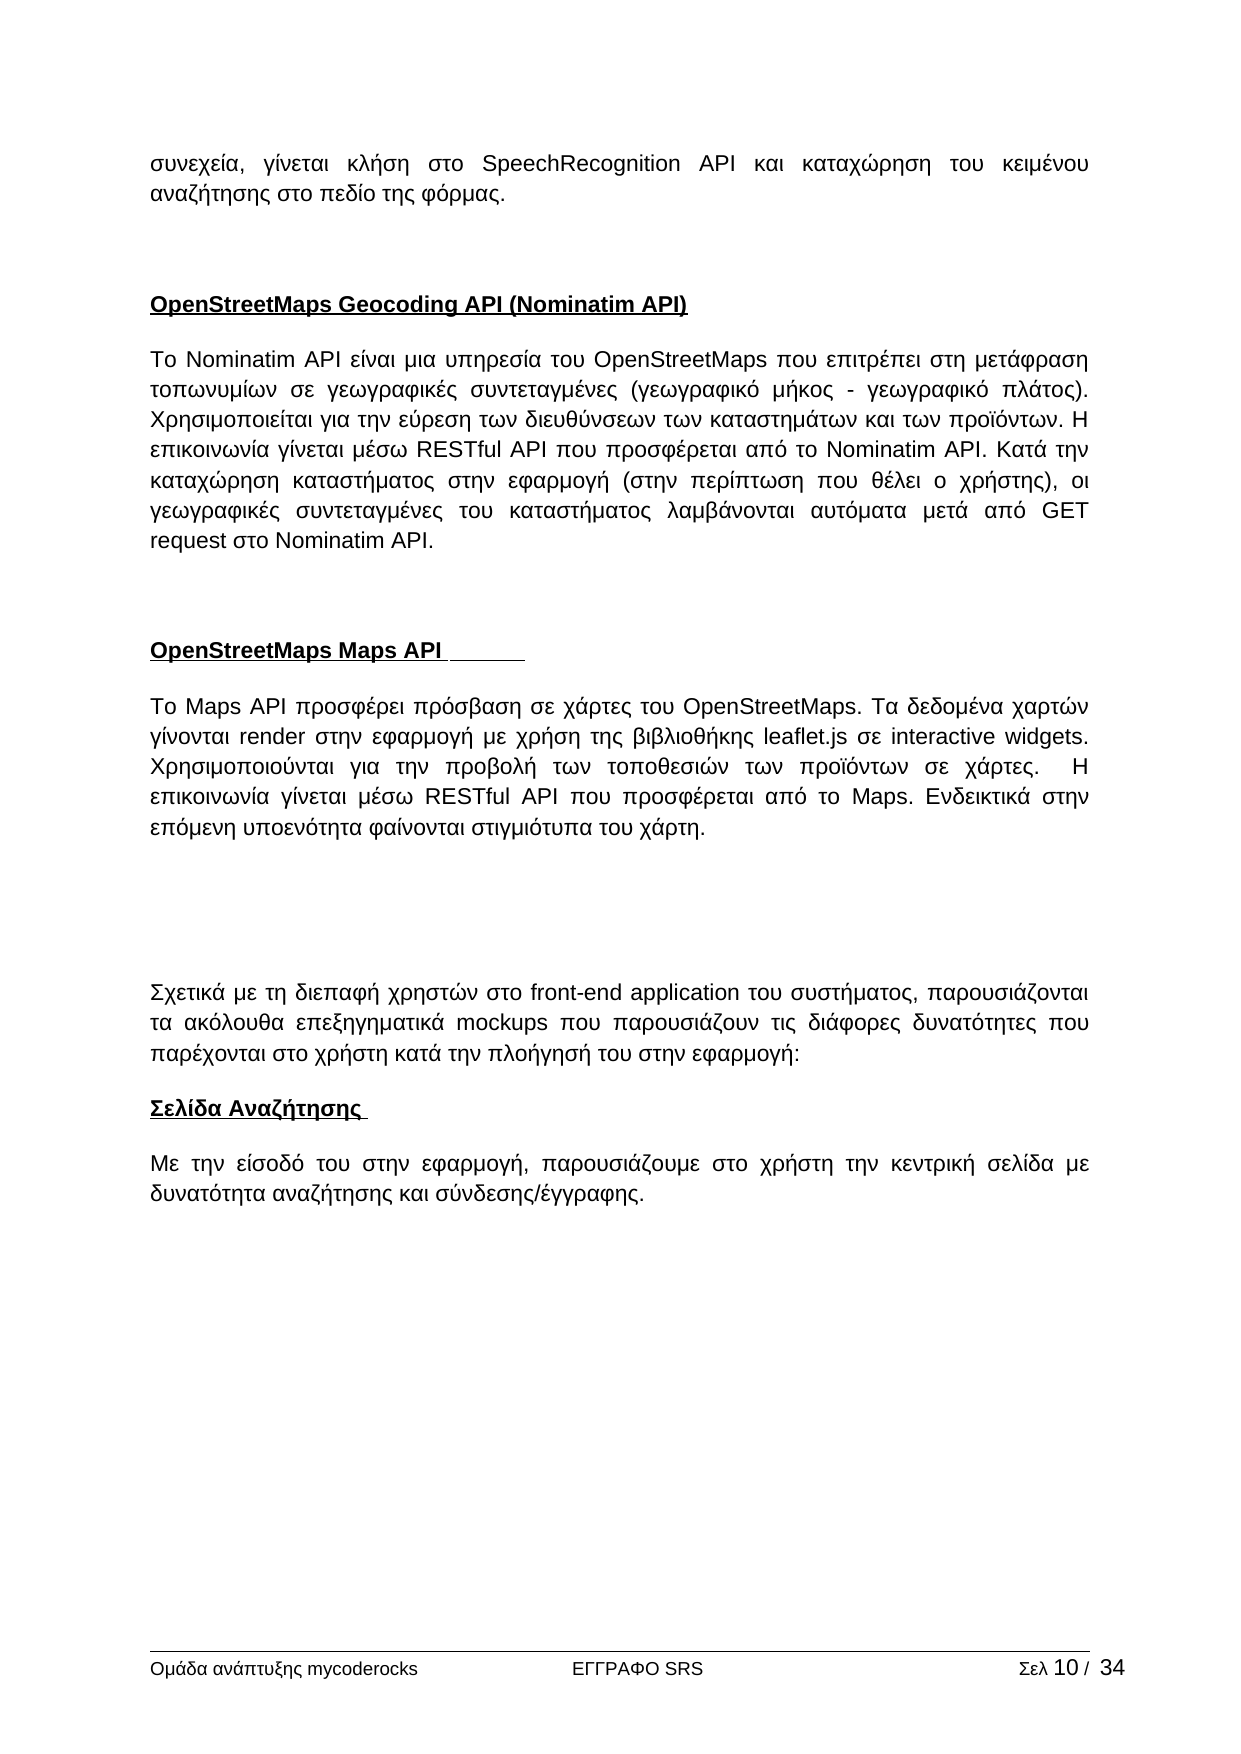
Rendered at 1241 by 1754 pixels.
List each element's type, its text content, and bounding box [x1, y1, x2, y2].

text συνεχεία, γίνεται κλήση στο SpeechRecognition API και καταχώρηση του κειμένου αναζήτησης στο πεδίο της φόρμας. [150, 150, 1090, 207]
text Σχετικά με τη διεπαφή χρηστών στο front-end application του συστήματος, παρουσιάζονται τα ακόλουθα επεξηγηματικά mockups που παρουσιάζουν τις διάφορες δυνατότητες που παρέχονται στο χρήστη κατά την πλοήγησή του στην εφαρμογή: [150, 979, 1090, 1066]
text OpenStreetMaps Maps APΙ [150, 637, 1090, 664]
text Σελίδα Αναζήτησης [150, 1095, 1090, 1121]
text Το Μaps API προσφέρει πρόσβαση σε χάρτες του OpenStreetMaps. Τα δεδομένα χαρτών γίνονται render στην εφαρμογή με χρήση της βιβλιοθήκης leaflet.js σε interactive widgets. Χρησιμοποιούνται για την προβολή των τοποθεσιών των προϊόντων σε χάρτες. Η επικοινωνία γίνεται μέσω RESTful API που προσφέρεται από το Maps. Ενδεικτικά στην επόμενη υποενότητα φαίνονται στιγμιότυπα του χάρτη. [150, 693, 1090, 840]
text OpenStreetMaps Geocoding API (Nominatim API) [150, 291, 1090, 317]
text Με την είσοδό του στην εφαρμογή, παρουσιάζουμε στο χρήστη την κεντρική σελίδα με δυνατότητα αναζήτησης και σύνδεσης/έγγραφης. [150, 1150, 1090, 1207]
text Το Nominatim API είναι μια υπηρεσία του OpenStreetMaps που επιτρέπει στη μετάφραση τοπωνυμίων σε γεωγραφικές συντεταγμένες (γεωγραφικό μήκος - γεωγραφικό πλάτος). Χρησιμοποιείται για την εύρεση των διευθύνσεων των καταστημάτων και των προϊόντων. Η επικοινωνία γίνεται μέσω RESTful API που προσφέρεται από το Nominatim API. Κατά την καταχώρηση καταστήματος στην εφαρμογή (στην περίπτωση που θέλει ο χρήστης), οι γεωγραφικές συντεταγμένες του καταστήματος λαμβάνονται αυτόματα μετά από GET request στο Nominatim API. [150, 346, 1090, 553]
